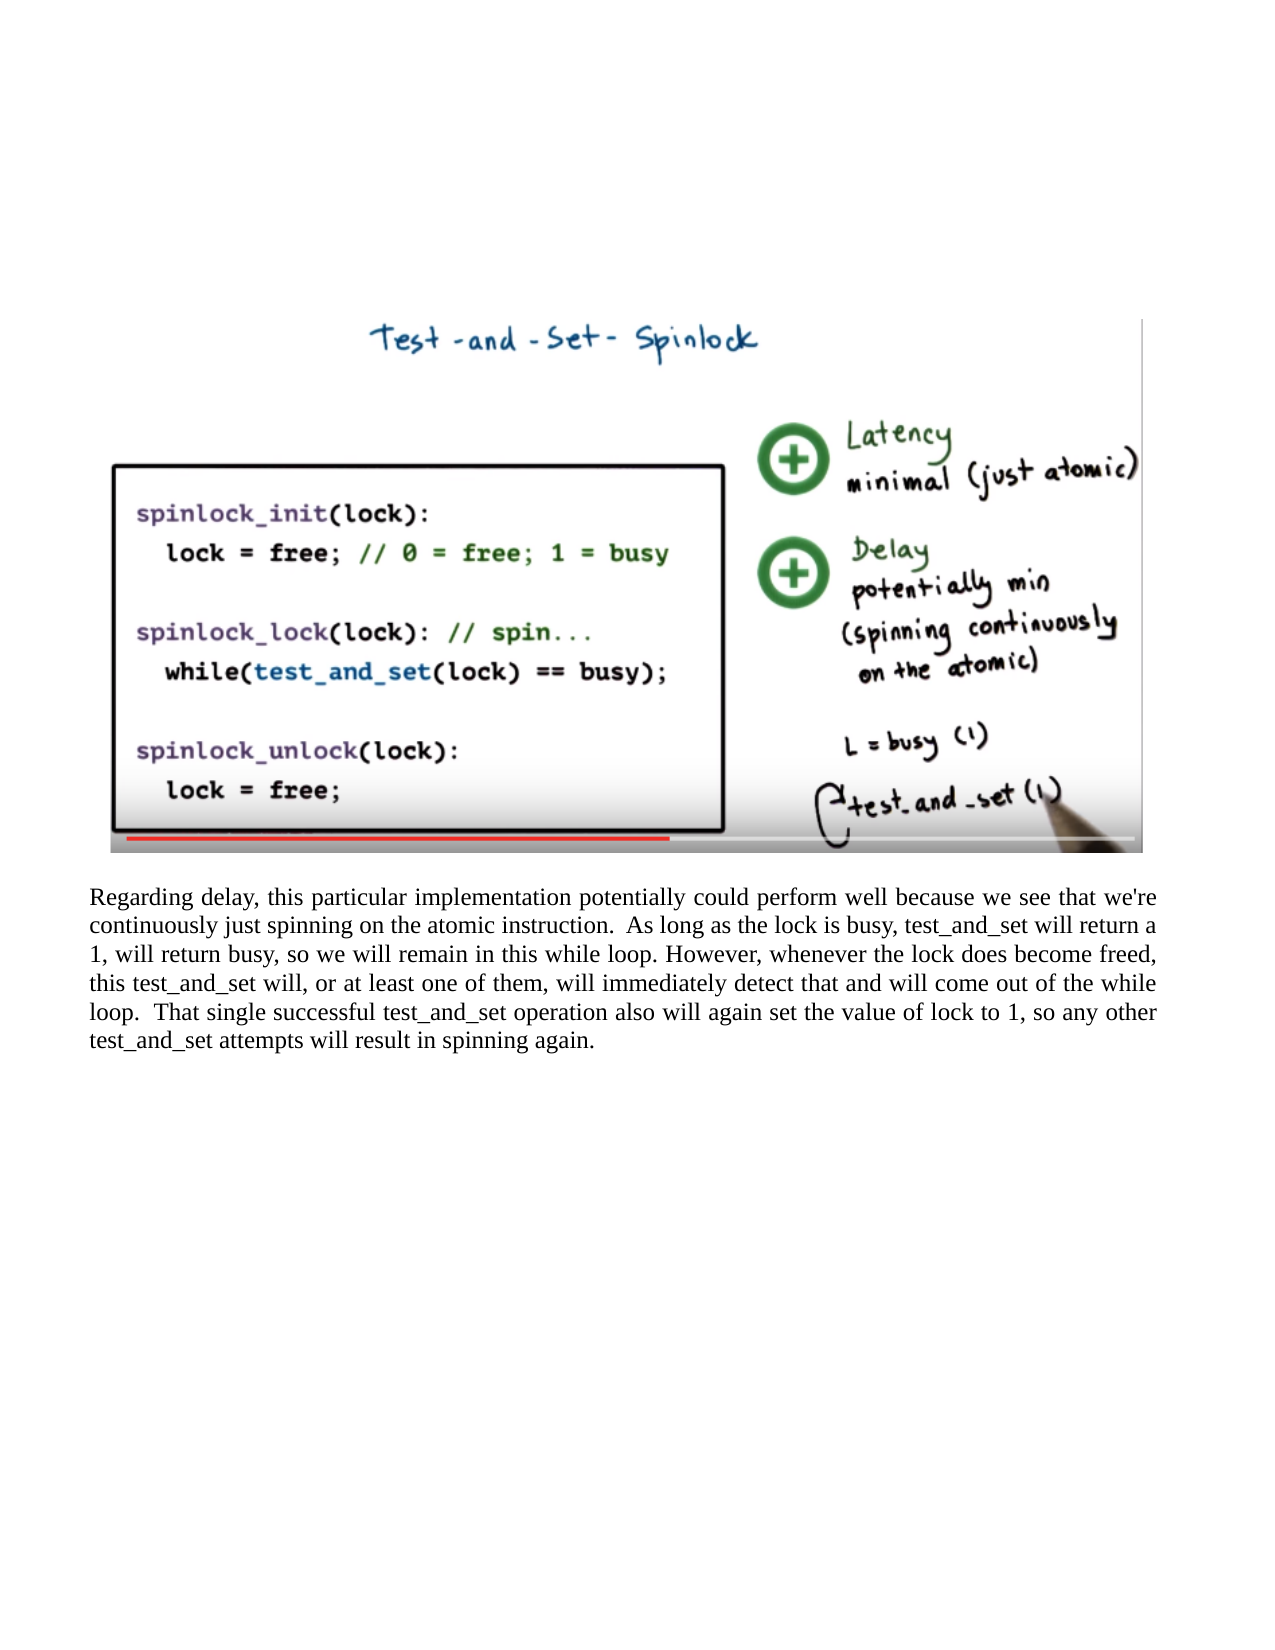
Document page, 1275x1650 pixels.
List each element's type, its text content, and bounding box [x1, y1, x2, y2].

text Regarding delay, this particular implementation potentially could perform well because we see that we're continuously just spinning on the atomic instruction. As long as the lock is busy, test_and_set will return a 1, will return busy, so we will remain in this while loop. However, whenever the lock does become freed, this test_and_set will, or at least one of them, will immediately detect that and will come out of the while loop. That single successful test_and_set operation also will again set the value of lock to 1, so any other test_and_set attempts will result in spinning again. [89, 882, 1158, 1054]
picture [104, 319, 1143, 853]
